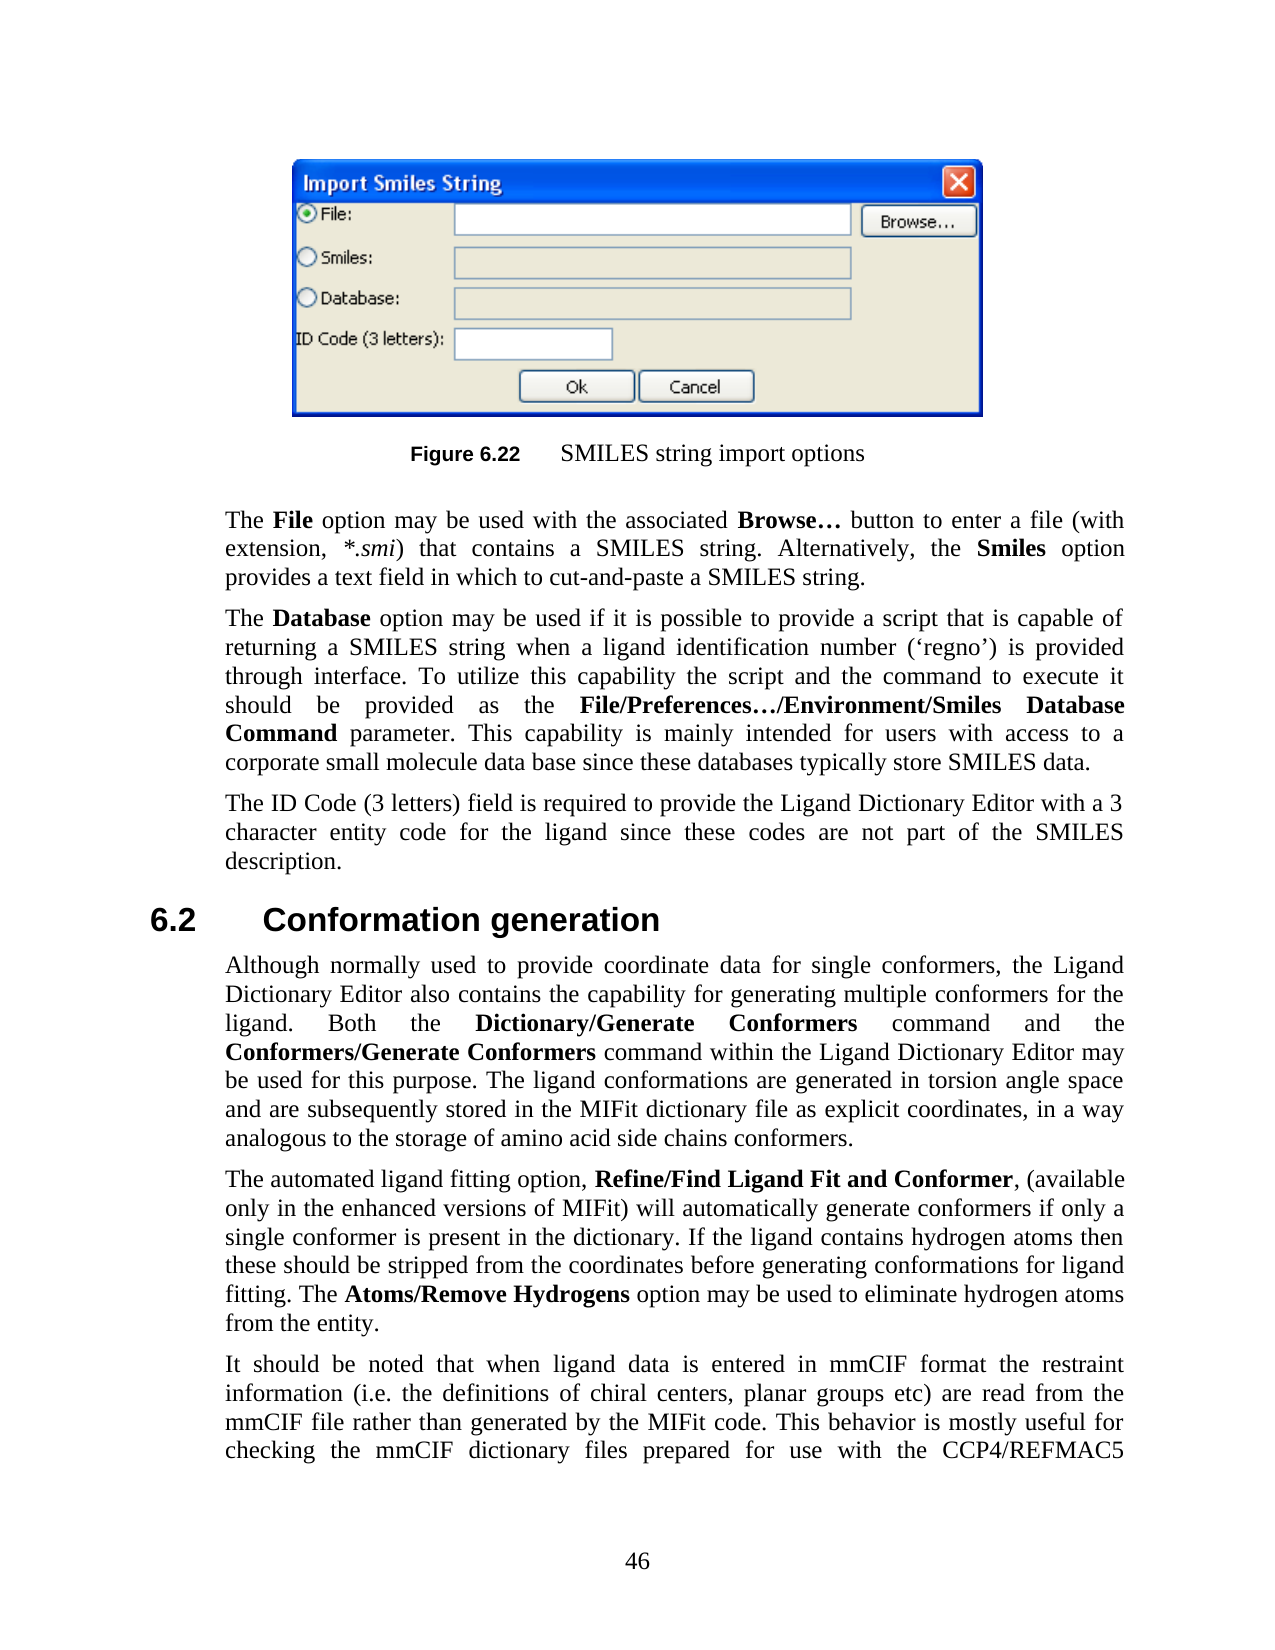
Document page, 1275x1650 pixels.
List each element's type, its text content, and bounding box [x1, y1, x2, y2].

text Figure 6.22 SMILES string import options [150, 438, 1125, 467]
text The automated ligand fitting option, Refine/Find Ligand Fit and Conformer, (available only in the enhanced versions of MIFit) will automatically generate conformers if only a single conformer is present in the dictionary. If the ligand contains hydrogen atoms then these should be stripped from the coordinates before generating conformations for ligand fitting. The Atoms/Remove Hydrogens option may be used to eliminate hydrogen atoms from the entity. [225, 1164, 1125, 1337]
text The Database option may be used if it is possible to provide a script that is capable of returning a SMILES string when a ligand identification number (‘regno’) is provided through interface. To utilize this capability the script and the command to execute it should be provided as the File/Preferences…/Environment/Smiles Database Command parameter. This capability is mainly intended for users with access to a corporate small molecule data base since these databases typically store SMILES data. [225, 603, 1125, 776]
text The File option may be used with the associated Browse… button to enter a file (with extension, *.smi) that contains a SMILES string. Alternatively, the Smiles option provides a text field in which to cut-and-paste a SMILES string. [225, 505, 1125, 591]
text It should be noted that when ligand data is entered in mmCIF format the restraint information (i.e. the definitions of chiral centers, planar groups etc) are read from the mmCIF file rather than generated by the MIFit code. This behavior is mostly useful for checking the mmCIF dictionary files prepared for use with the CCP4/REFMAC5 [225, 1349, 1125, 1464]
text The ID Code (3 letters) field is required to provide the Ligand Dictionary Editor with a 3 character entity code for the ligand since these codes are not part of the SMILES description. [225, 788, 1125, 875]
picture [292, 159, 983, 417]
subtitle Conformation generation [150, 900, 1125, 938]
text Although normally used to provide coordinate data for single conformers, the Ligand Dictionary Editor also contains the capability for generating multiple conformers for the ligand. Both the Dictionary/Generate Conformers command and the Conformers/Generate Conformers command within the Ligand Dictionary Editor may be used for this purpose. The ligand conformations are generated in torsion angle space and are subsequently stored in the MIFit dictionary file as explicit coordinates, in a way analogous to the storage of amino acid side chains conformers. [225, 951, 1125, 1152]
